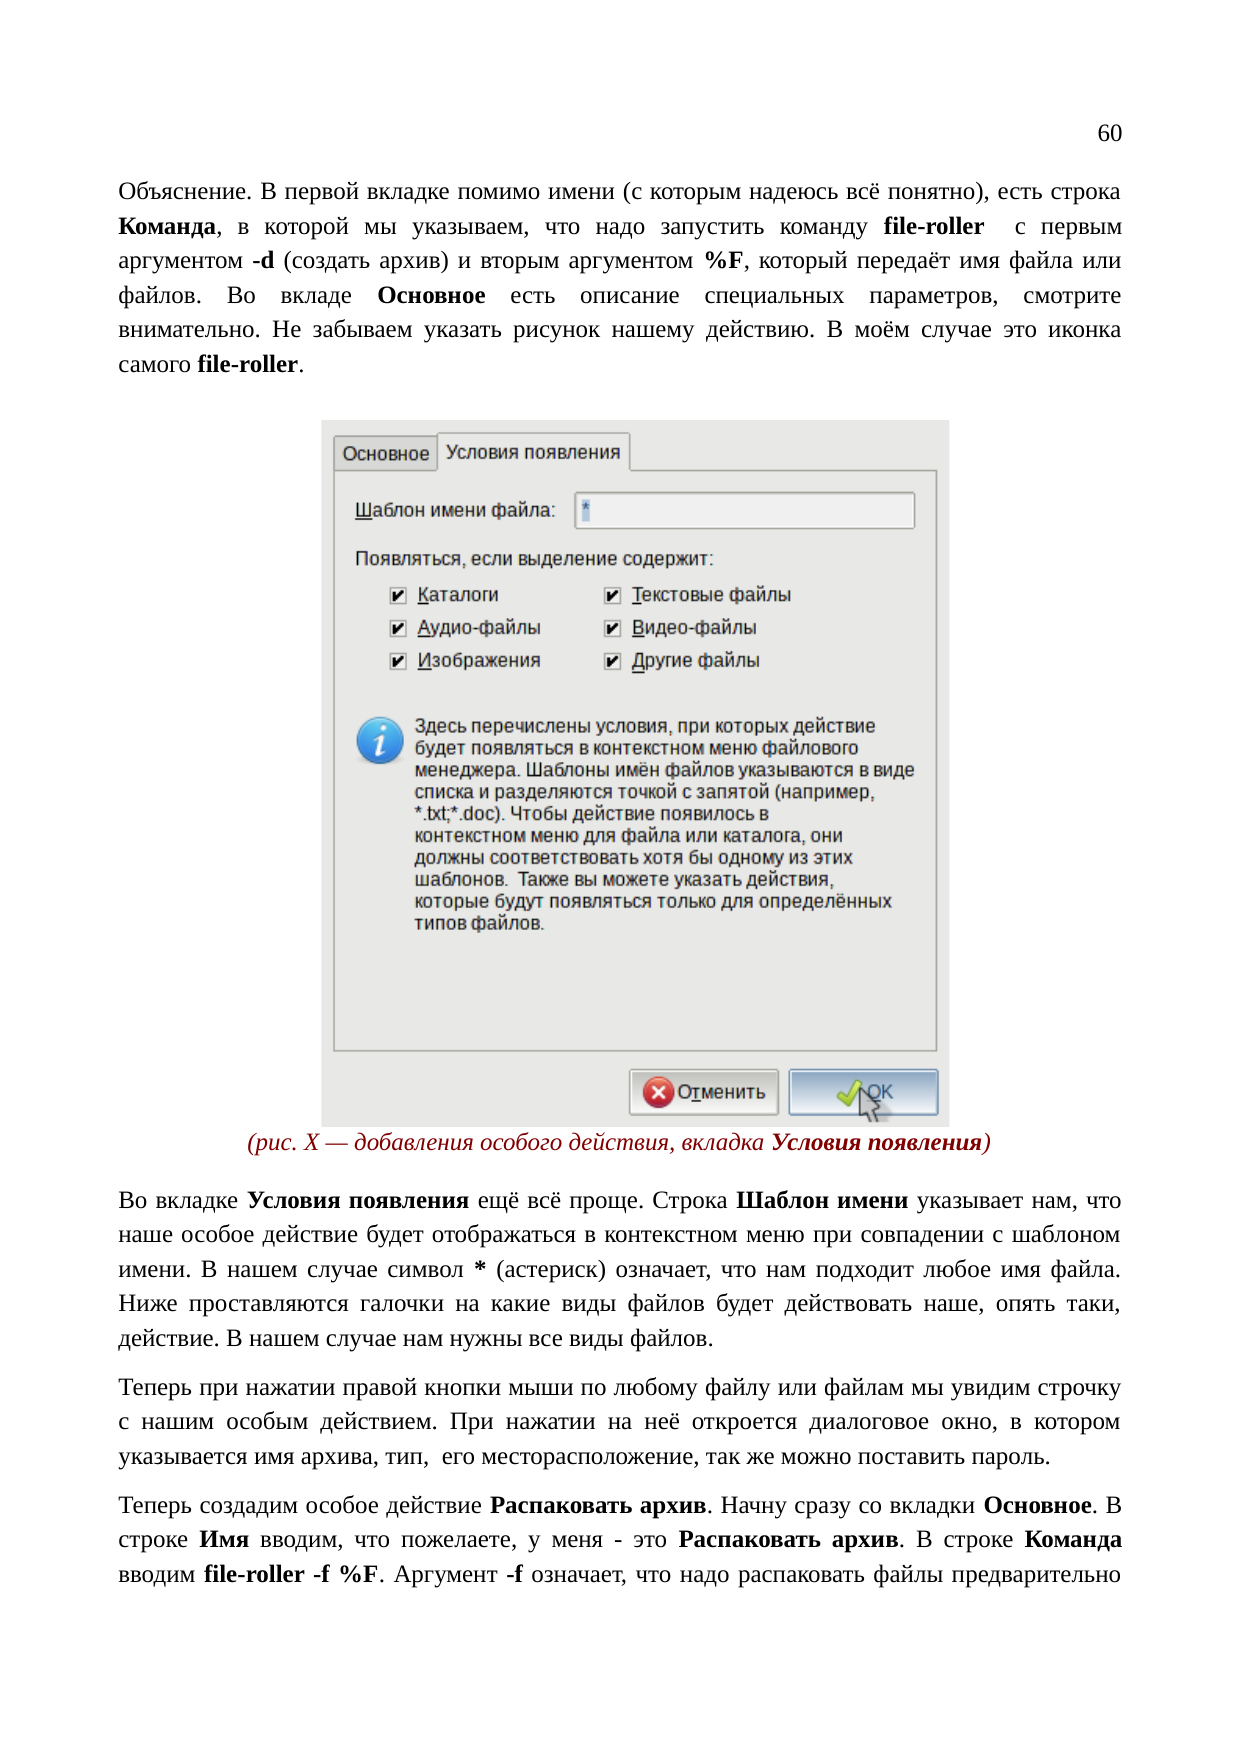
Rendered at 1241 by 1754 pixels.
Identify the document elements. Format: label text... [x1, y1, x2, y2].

text Теперь при нажатии правой кнопки мыши по любому файлу или файлам мы увидим строчку с нашим особым действием. При нажатии на неё откроется диалоговое окно, в котором указывается имя архива, тип, его месторасположение, так же можно поставить пароль. [118, 1372, 1122, 1469]
text Объяснение. В первой вкладке помимо имени (с которым надеюсь всё понятно), есть строка Команда, в которой мы указываем, что надо запустить команду file-roller с первым аргументом -d (создать архив) и вторым аргументом %F, который передаёт имя файла или файлов. Во вкладе Основное есть описание специальных параметров, смотрите внимательно. Не забываем указать рисунок нашему действию. В моём случае это иконка самого file-roller. [118, 176, 1122, 377]
text Теперь создадим особое действие Распаковать архив. Начну сразу со вкладки Основное. В строке Имя вводим, что пожелаете, у меня - это Распаковать архив. В строке Команда вводим file-roller -f %F. Аргумент -f означает, что надо распаковать файлы предварительно [118, 1490, 1122, 1588]
text (рис. Х — добавления особого действия, вкладка Условия появления) [118, 398, 1122, 1155]
picture [321, 420, 950, 1127]
text Во вкладке Условия появления ещё всё проще. Строка Шаблон имени указывает нам, что наше особое действие будет отображаться в контекстном меню при совпадении с шаблоном имени. В нашем случае символ * (астериск) означает, что нам подходит любое имя файла. Ниже проставляются галочки на какие виды файлов будет действовать наше, опять таки, действие. В нашем случае нам нужны все виды файлов. [118, 1185, 1122, 1352]
